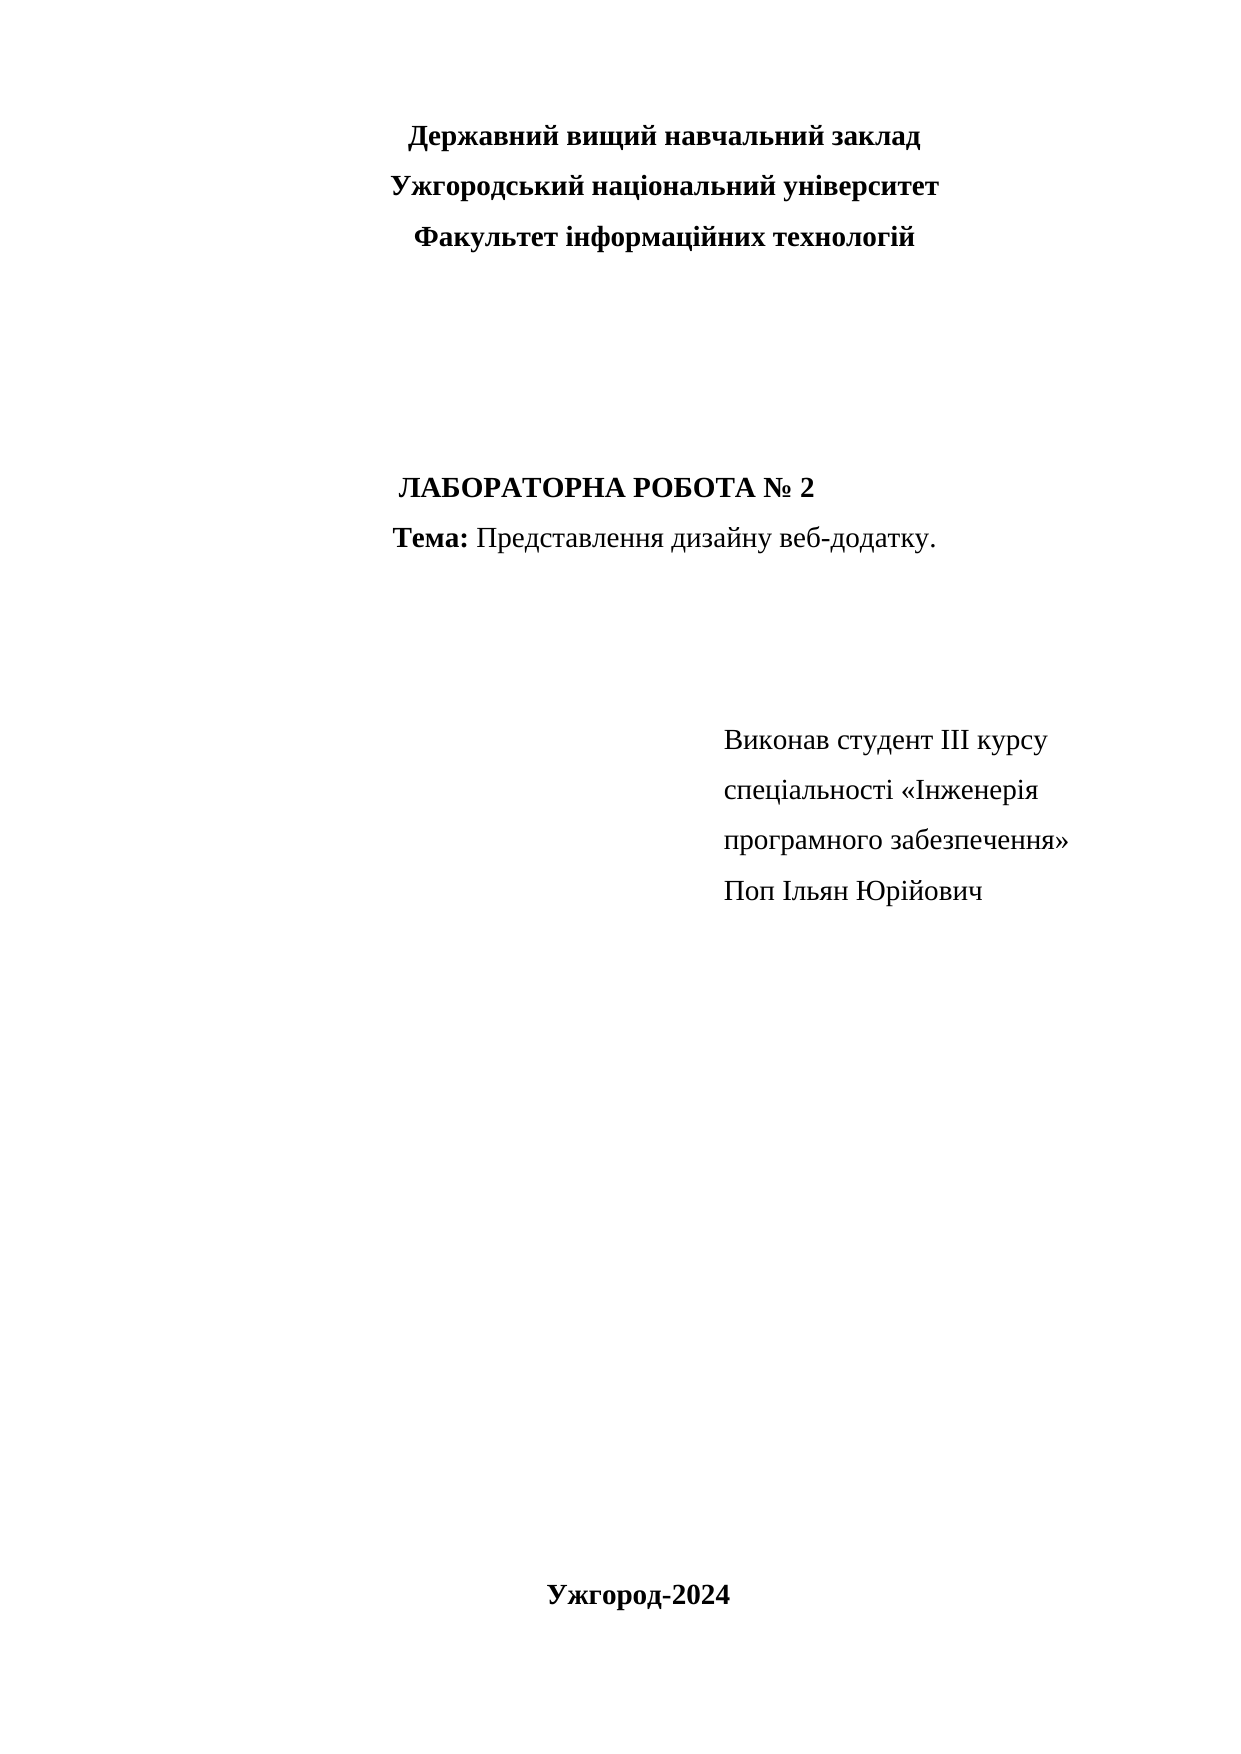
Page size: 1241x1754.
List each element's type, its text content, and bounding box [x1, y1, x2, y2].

text Ужгород-2024 [472, 1577, 1152, 1611]
text Виконав студент III курсу [723, 722, 1152, 755]
text Поп Ільян Юрійович [723, 873, 1152, 906]
text Ужгородський національний університет [177, 168, 1152, 202]
text спеціальності «Інженерія [723, 772, 1152, 806]
text Факультет інформаційних технологій [177, 219, 1152, 252]
text програмного забезпечення» [723, 822, 1152, 856]
text Тема: Представлення дизайну веб-додатку. [177, 521, 1152, 554]
text ЛАБОРАТОРНА РОБОТА № 2 [325, 470, 1152, 504]
text Державний вищий навчальний заклад [177, 118, 1152, 152]
